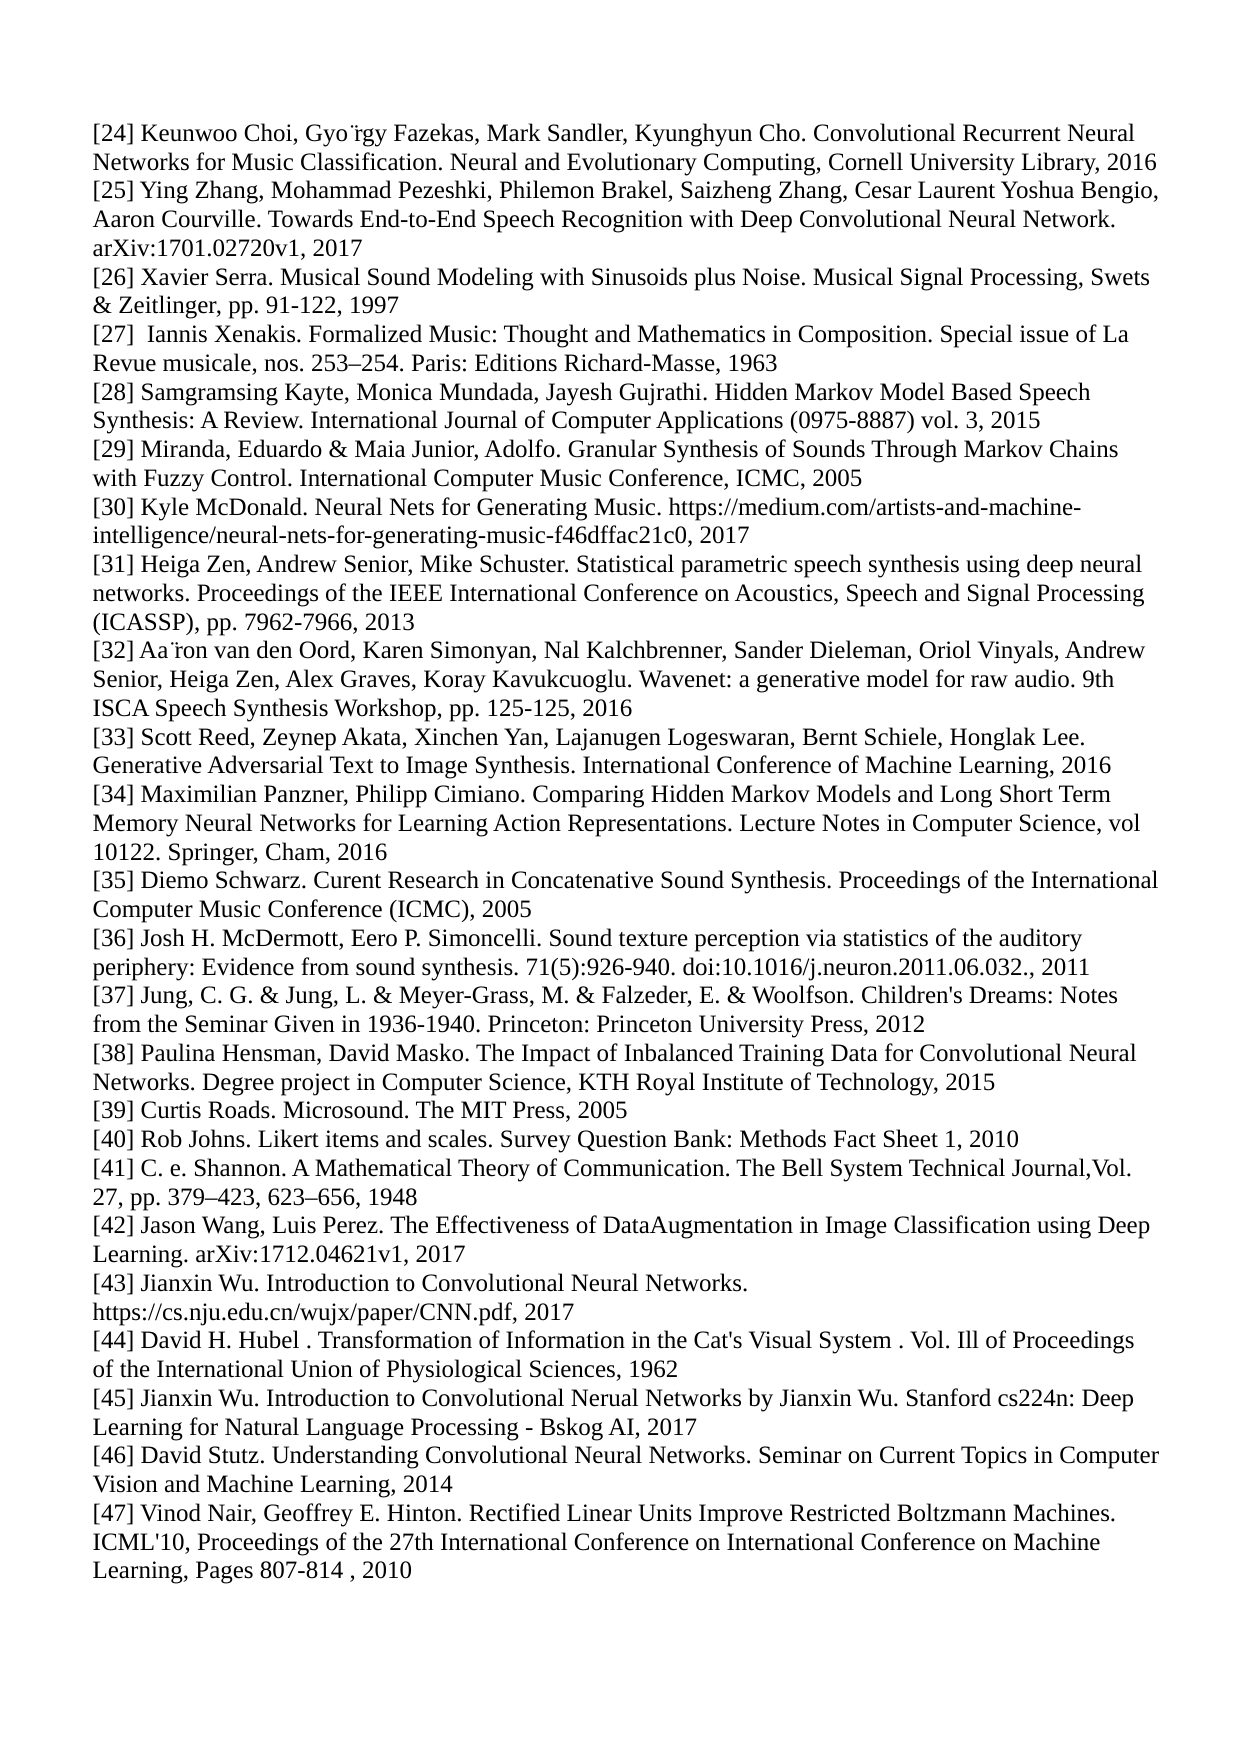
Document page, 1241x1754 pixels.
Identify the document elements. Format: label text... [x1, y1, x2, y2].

text [25] Ying Zhang, Mohammad Pezeshki, Philemon Brakel, Saizheng Zhang, Cesar Laurent Yoshua Bengio, Aaron Courville. Towards End-to-End Speech Recognition with Deep Convolutional Neural Network. arXiv:1701.02720v1, 2017 [92, 176, 1160, 262]
text [29] Miranda, Eduardo & Maia Junior, Adolfo. Granular Synthesis of Sounds Through Markov Chains with Fuzzy Control. International Computer Music Conference, ICMC, 2005 [92, 434, 1160, 492]
text [34] Maximilian Panzner, Philipp Cimiano. Comparing Hidden Markov Models and Long Short Term Memory Neural Networks for Learning Action Representations. Lecture Notes in Computer Science, vol 10122. Springer, Cham, 2016 [92, 779, 1160, 866]
text [47] Vinod Nair, Geoffrey E. Hinton. Rectified Linear Units Improve Restricted Boltzmann Machines. ICML'10, Proceedings of the 27th International Conference on International Conference on Machine Learning, Pages 807-814 , 2010 [92, 1498, 1160, 1584]
text [46] David Stutz. Understanding Convolutional Neural Networks. Seminar on Current Topics in Computer Vision and Machine Learning, 2014 [92, 1441, 1160, 1498]
text [32] Aa ̈ron van den Oord, Karen Simonyan, Nal Kalchbrenner, Sander Dieleman, Oriol Vinyals, Andrew Senior, Heiga Zen, Alex Graves, Koray Kavukcuoglu. Wavenet: a generative model for raw audio. 9th ISCA Speech Synthesis Workshop, pp. 125-125, 2016 [92, 636, 1160, 722]
text [42] Jason Wang, Luis Perez. The Effectiveness of DataAugmentation in Image Classification using Deep Learning. arXiv:1712.04621v1, 2017 [92, 1211, 1160, 1268]
text [30] Kyle McDonald. Neural Nets for Generating Music. https://medium.com/artists-and-machine-intelligence/neural-nets-for-generating-music-f46dffac21c0, 2017 [92, 492, 1160, 549]
text [37] Jung, C. G. & Jung, L. & Meyer-Grass, M. & Falzeder, E. & Woolfson. Children's Dreams: Notes from the Seminar Given in 1936-1940. Princeton: Princeton University Press, 2012 [92, 981, 1160, 1038]
text [24] Keunwoo Choi, Gyo ̈rgy Fazekas, Mark Sandler, Kyunghyun Cho. Convolutional Recurrent Neural Networks for Music Classification. Neural and Evolutionary Computing, Cornell University Library, 2016 [92, 118, 1160, 176]
text [39] Curtis Roads. Microsound. The MIT Press, 2005 [92, 1096, 1160, 1124]
text [41] C. e. Shannon. A Mathematical Theory of Communication. The Bell System Technical Journal,Vol. 27, pp. 379–423, 623–656, 1948 [92, 1153, 1160, 1211]
text [31] Heiga Zen, Andrew Senior, Mike Schuster. Statistical parametric speech synthesis using deep neural networks. Proceedings of the IEEE International Conference on Acoustics, Speech and Signal Processing (ICASSP), pp. 7962-7966, 2013 [92, 549, 1160, 636]
text [43] Jianxin Wu. Introduction to Convolutional Neural Networks. https://cs.nju.edu.cn/wujx/paper/CNN.pdf, 2017 [92, 1268, 1160, 1326]
text [35] Diemo Schwarz. Curent Research in Concatenative Sound Synthesis. Proceedings of the International Computer Music Conference (ICMC), 2005 [92, 866, 1160, 923]
text [38] Paulina Hensman, David Masko. The Impact of Inbalanced Training Data for Convolutional Neural Networks. Degree project in Computer Science, KTH Royal Institute of Technology, 2015 [92, 1038, 1160, 1096]
text [27] Iannis Xenakis. Formalized Music: Thought and Mathematics in Composition. Special issue of La Revue musicale, nos. 253–254. Paris: Editions Richard-Masse, 1963 [92, 319, 1160, 377]
text [26] Xavier Serra. Musical Sound Modeling with Sinusoids plus Noise. Musical Signal Processing, Swets & Zeitlinger, pp. 91-122, 1997 [92, 262, 1160, 319]
text [28] Samgramsing Kayte, Monica Mundada, Jayesh Gujrathi. Hidden Markov Model Based Speech Synthesis: A Review. International Journal of Computer Applications (0975-8887) vol. 3, 2015 [92, 377, 1160, 434]
text [36] Josh H. McDermott, Eero P. Simoncelli. Sound texture perception via statistics of the auditory periphery: Evidence from sound synthesis. 71(5):926-940. doi:10.1016/j.neuron.2011.06.032., 2011 [92, 923, 1160, 981]
text [40] Rob Johns. Likert items and scales. Survey Question Bank: Methods Fact Sheet 1, 2010 [92, 1124, 1160, 1153]
text [45] Jianxin Wu. Introduction to Convolutional Nerual Networks by Jianxin Wu. Stanford cs224n: Deep Learning for Natural Language Processing - Bskog AI, 2017 [92, 1383, 1160, 1441]
text [33] Scott Reed, Zeynep Akata, Xinchen Yan, Lajanugen Logeswaran, Bernt Schiele, Honglak Lee. Generative Adversarial Text to Image Synthesis. International Conference of Machine Learning, 2016 [92, 722, 1160, 779]
text [44] David H. Hubel . Transformation of Information in the Cat's Visual System . Vol. Ill of Proceedings of the International Union of Physiological Sciences, 1962 [92, 1326, 1160, 1383]
